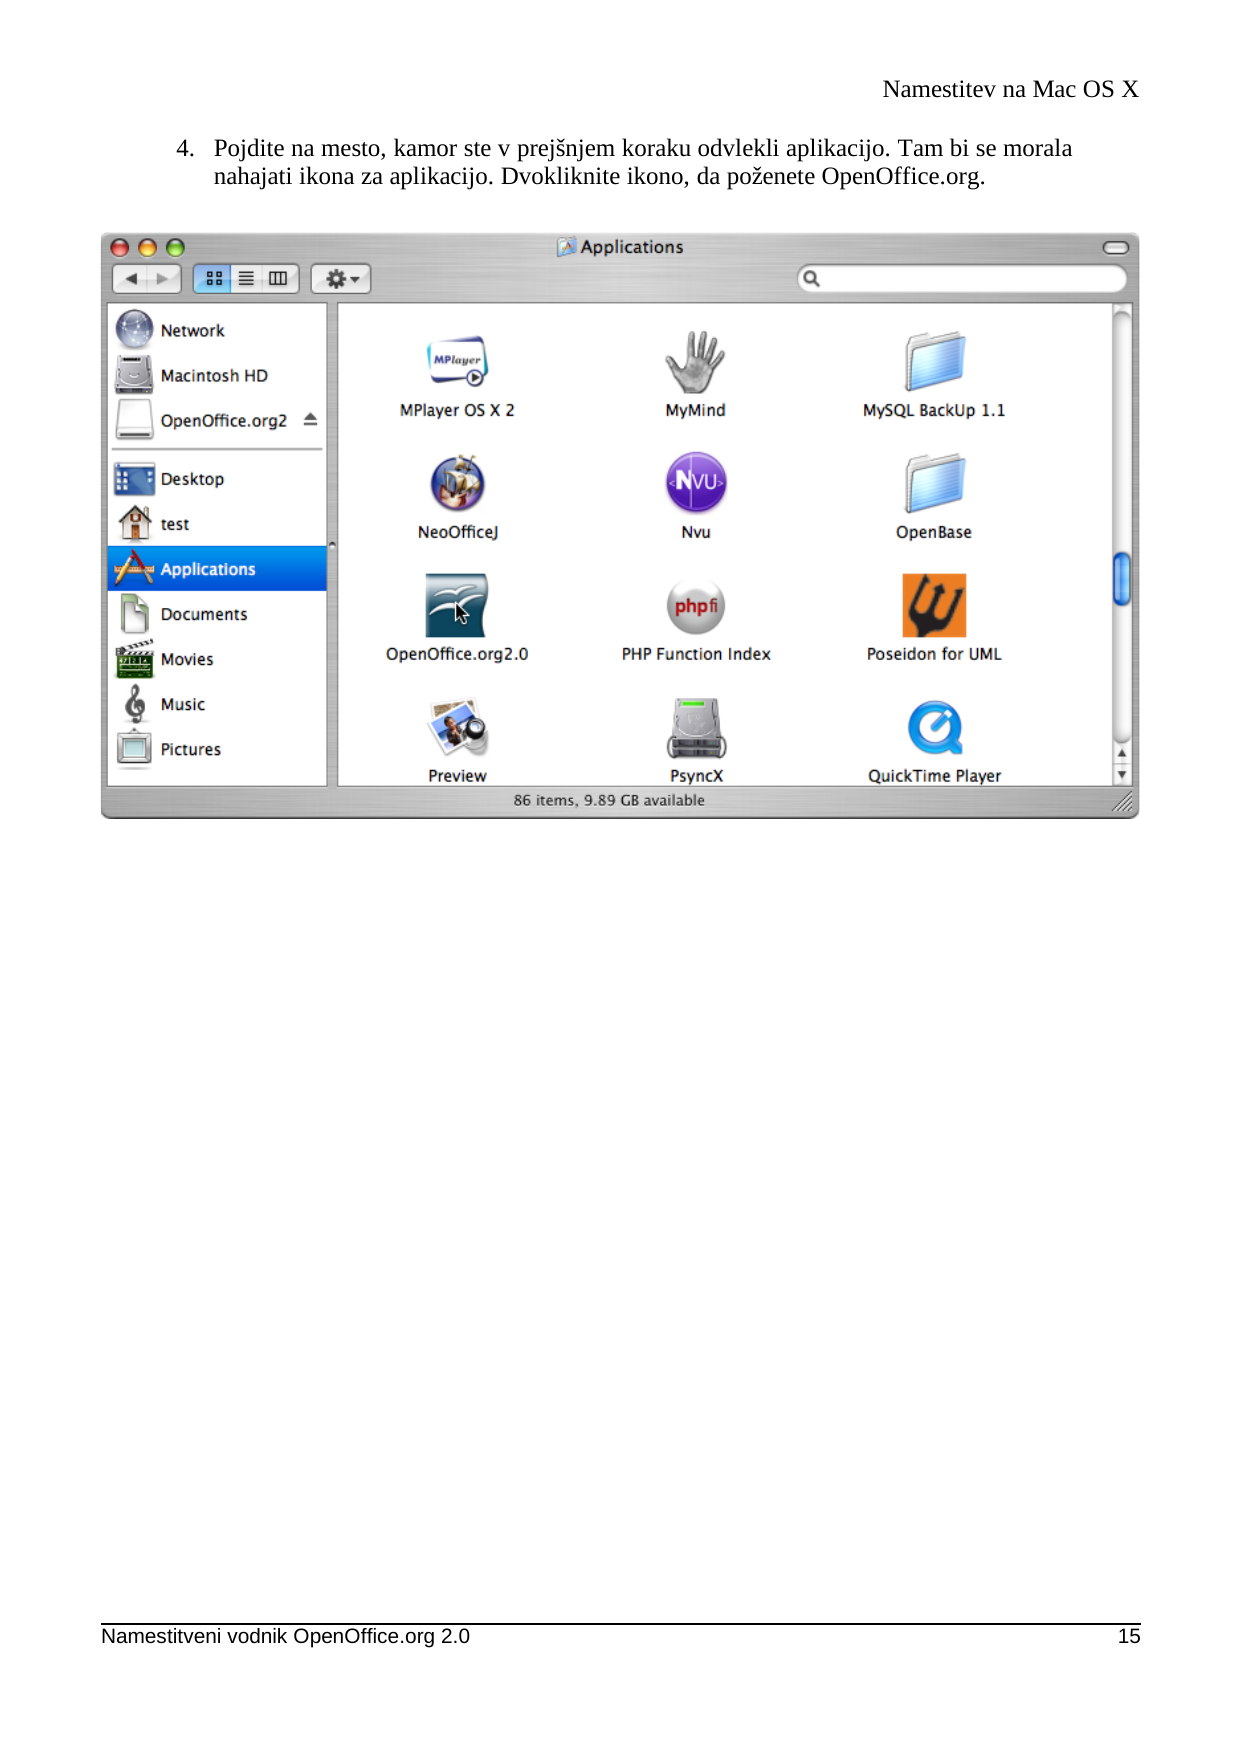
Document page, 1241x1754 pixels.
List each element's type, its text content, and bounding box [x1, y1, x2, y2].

list Pojdite na mesto, kamor ste v prejšnjem koraku odvlekli aplikacijo. Tam bi se morala nahajati ikona za aplikacijo. Dvokliknite ikono, da poženete OpenOffice.org. [176, 134, 1139, 218]
picture [100, 232, 1140, 819]
